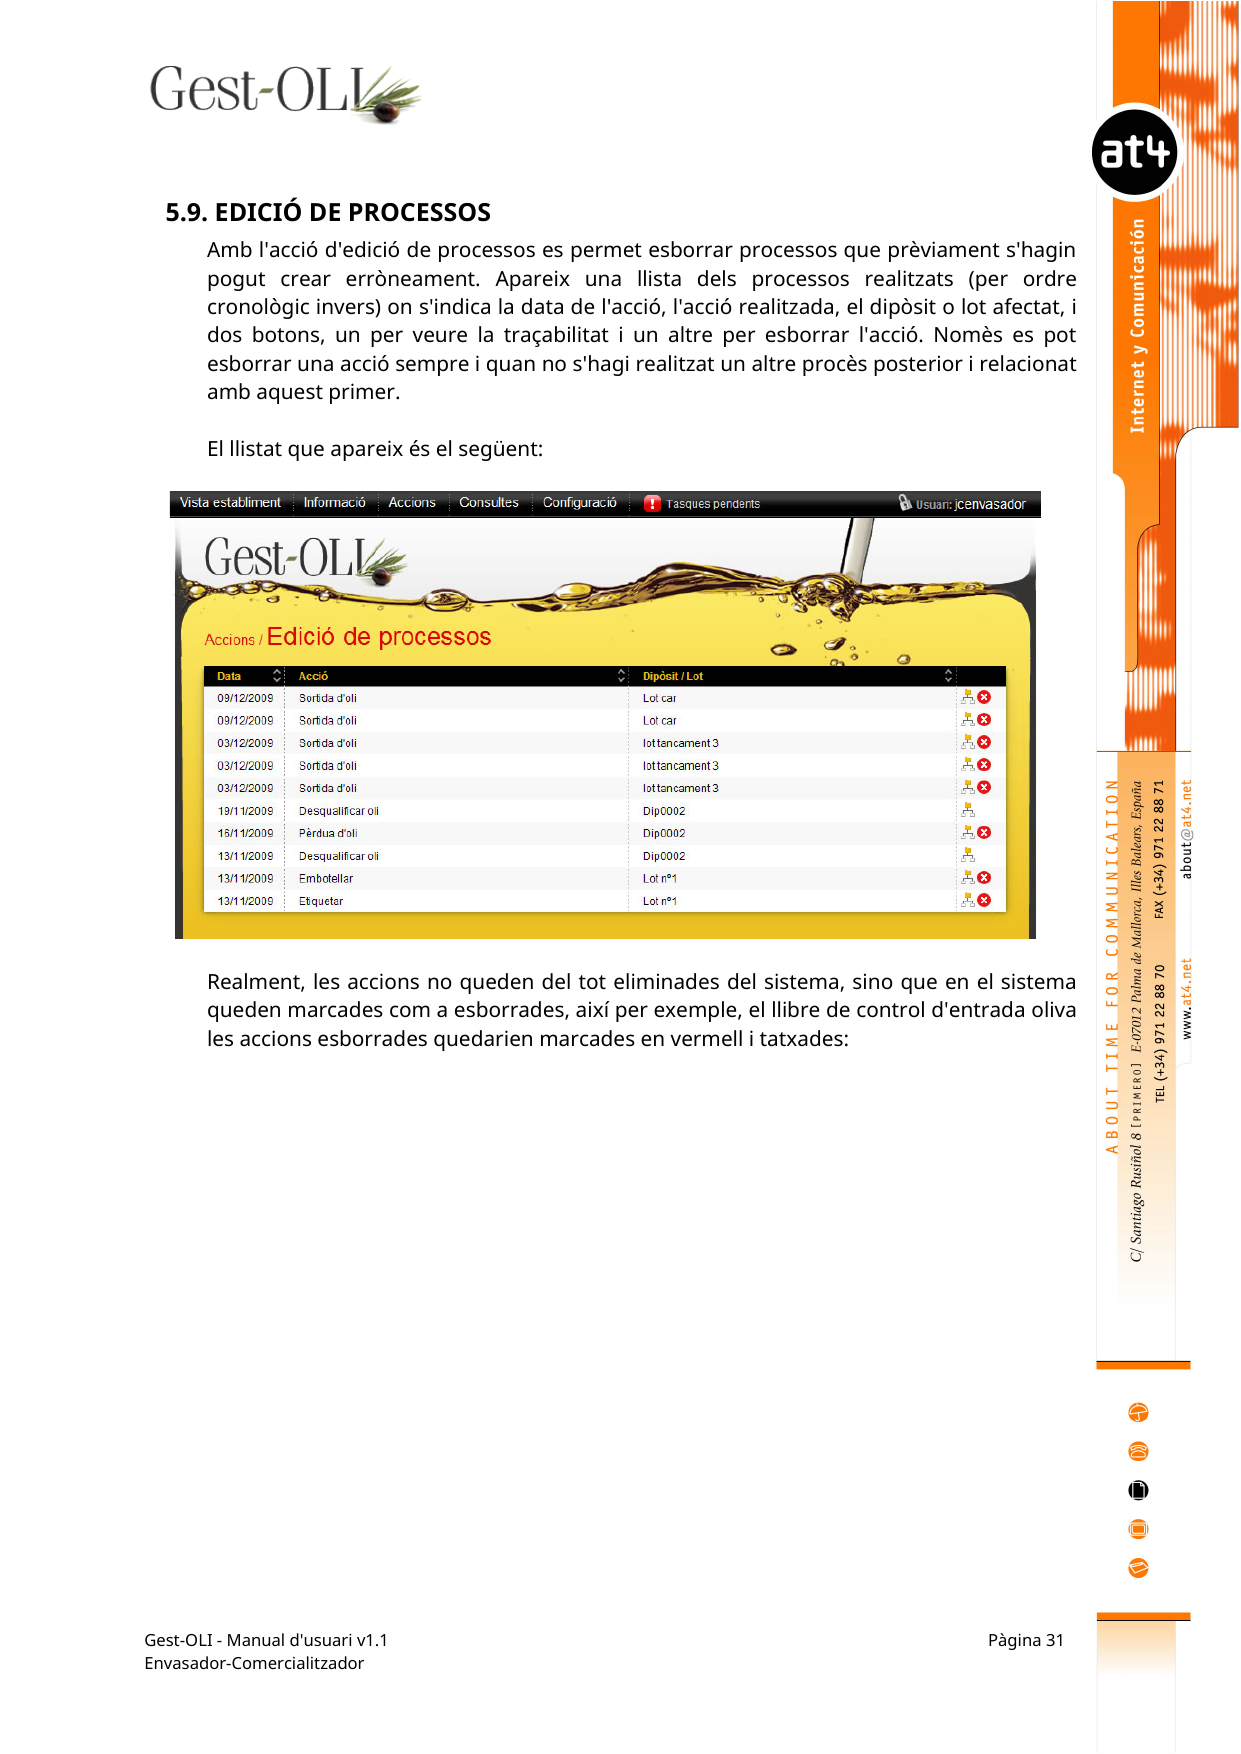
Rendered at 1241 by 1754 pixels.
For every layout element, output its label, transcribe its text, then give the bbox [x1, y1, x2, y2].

subtitle 5.9. EDICIÓ DE PROCESSOS [133, 195, 1078, 229]
text Amb l'acció d'edició de processos es permet esborrar processos que prèviament s'hagin pogut crear erròneament. Apareix una llista dels processos realitzats (per ordre cronològic invers) on s'indica la data de l'acció, l'acció realitzada, el dipòsit o lot afectat, i dos botons, un per veure la traçabilitat i un altre per esborrar l'acció. Nomès es pot esborrar una acció sempre i quan no s'hagi realitzat un altre procès posterior i relacionat amb aquest primer. [207, 235, 1078, 406]
text Realment, les accions no queden del tot eliminades del sistema, sino que en el sistema queden marcades com a esborrades, així per exemple, el llibre de control d'entrada oliva les accions esborrades quedarien marcades en vermell i tatxades: [207, 967, 1078, 1052]
picture [149, 66, 423, 126]
picture [1085, 1, 1239, 1753]
text El llistat que apareix és el següent: [207, 434, 1078, 463]
picture [169, 491, 1041, 939]
